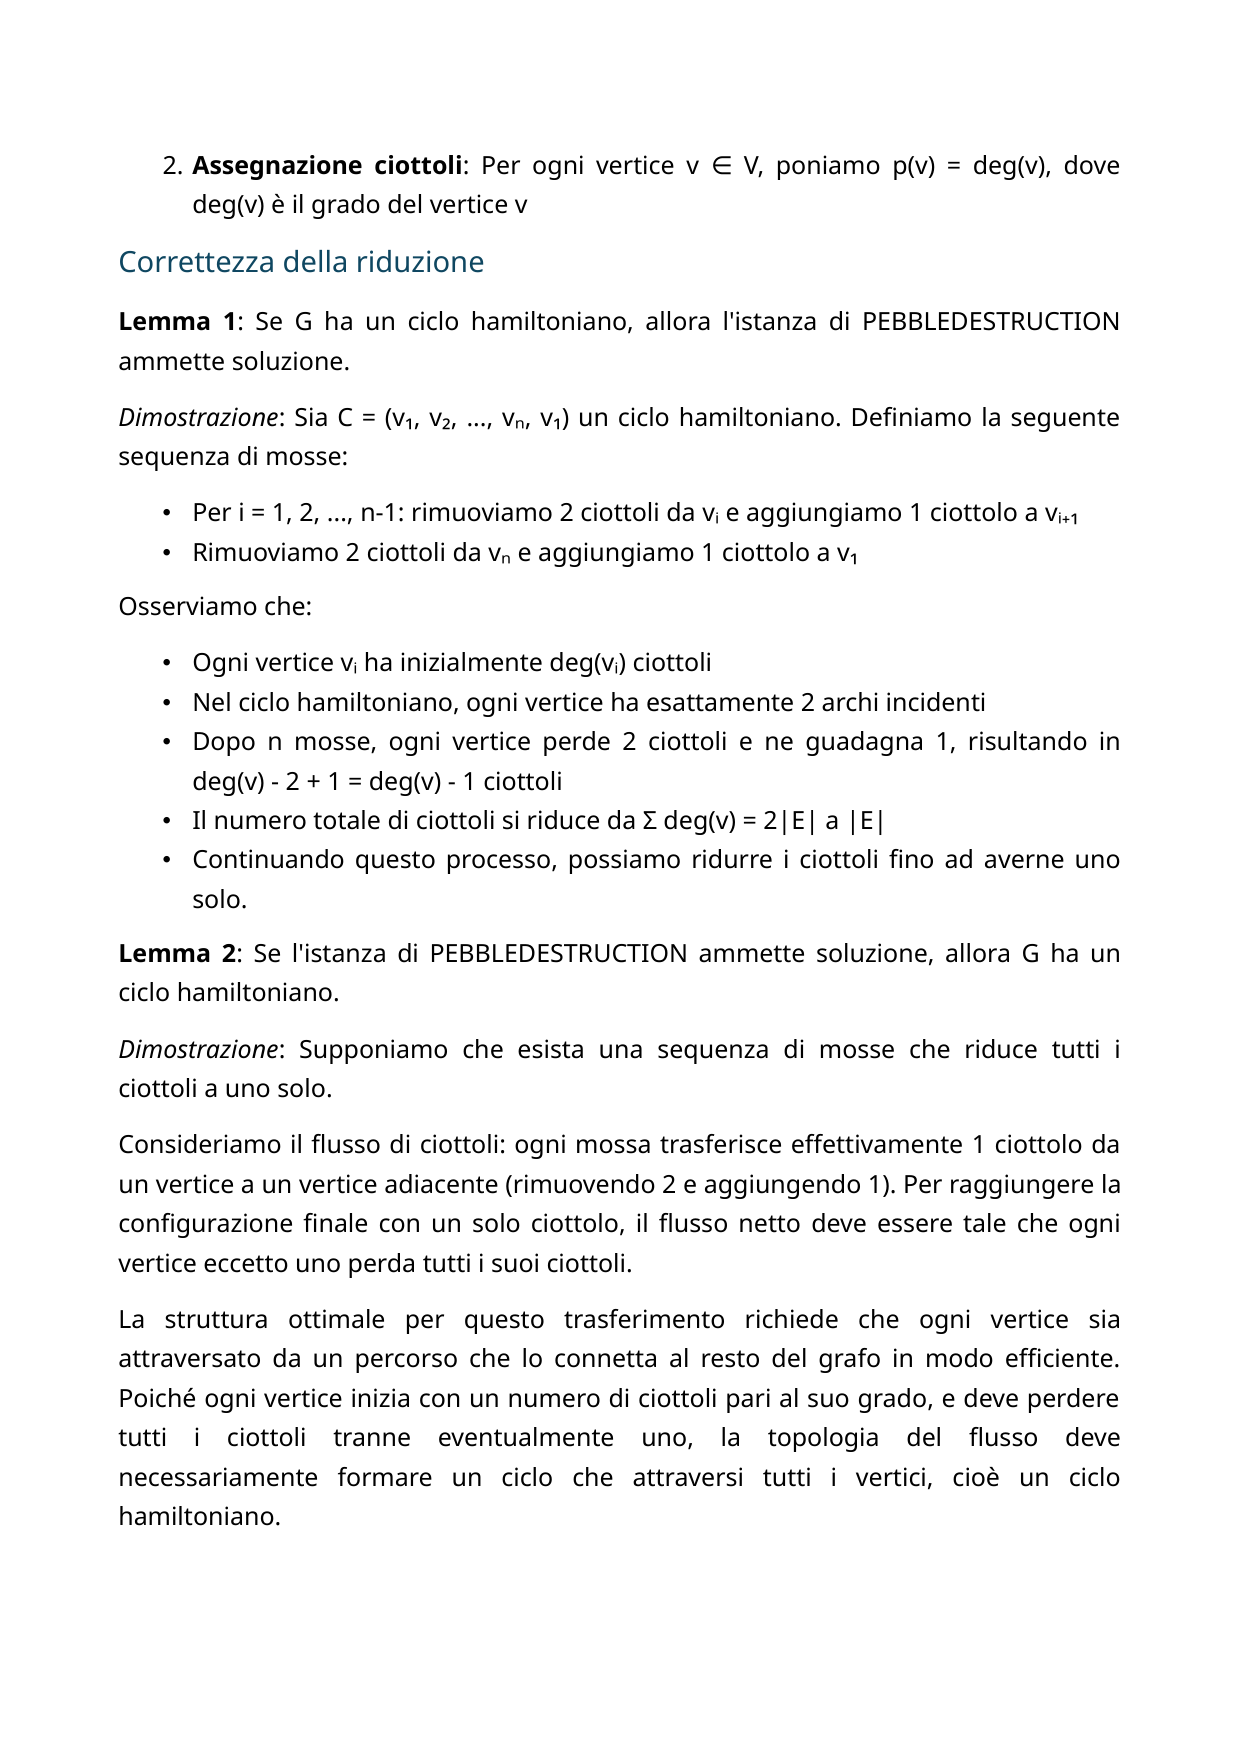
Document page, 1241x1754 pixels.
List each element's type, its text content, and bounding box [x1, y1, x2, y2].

text La struttura ottimale per questo trasferimento richiede che ogni vertice sia attraversato da un percorso che lo connetta al resto del grafo in modo efficiente. Poiché ogni vertice inizia con un numero di ciottoli pari al suo grado, e deve perdere tutti i ciottoli tranne eventualmente uno, la topologia del flusso deve necessariamente formare un ciclo che attraversi tutti i vertici, cioè un ciclo hamiltoniano. [118, 1301, 1122, 1533]
text Dimostrazione: Sia C = (v₁, v₂, ..., vₙ, v₁) un ciclo hamiltoniano. Definiamo la seguente sequenza di mosse: [118, 399, 1122, 473]
list Il numero totale di ciottoli si riduce da Σ deg(v) = 2|E| a |E| [162, 803, 1122, 837]
text Osserviamo che: [118, 588, 1122, 623]
text Lemma 1: Se G ha un ciclo hamiltoniano, allora l'istanza di PEBBLEDESTRUCTION ammette soluzione. [118, 304, 1122, 377]
list Rimuoviamo 2 ciottoli da vₙ e aggiungiamo 1 ciottolo a v₁ [162, 534, 1122, 568]
subtitle Correttezza della riduzione [118, 241, 1122, 281]
text Consideriamo il flusso di ciottoli: ogni mossa trasferisce effettivamente 1 ciottolo da un vertice a un vertice adiacente (rimuovendo 2 e aggiungendo 1). Per raggiungere la configurazione finale con un solo ciottolo, il flusso netto deve essere tale che ogni vertice eccetto uno perda tutti i suoi ciottoli. [118, 1127, 1122, 1279]
text Lemma 2: Se l'istanza di PEBBLEDESTRUCTION ammette soluzione, allora G ha un ciclo hamiltoniano. [118, 936, 1122, 1009]
text Dimostrazione: Supponiamo che esista una sequenza di mosse che riduce tutti i ciottoli a uno solo. [118, 1031, 1122, 1105]
list Dopo n mosse, ogni vertice perde 2 ciottoli e ne guadagna 1, risultando in deg(v) - 2 + 1 = deg(v) - 1 ciottoli [162, 724, 1122, 797]
list Nel ciclo hamiltoniano, ogni vertice ha esattamente 2 archi incidenti [162, 684, 1122, 718]
list Ogni vertice vᵢ ha inizialmente deg(vᵢ) ciottoli [162, 645, 1122, 679]
list Continuando questo processo, possiamo ridurre i ciottoli fino ad averne uno solo. [162, 842, 1122, 916]
list Per i = 1, 2, ..., n-1: rimuoviamo 2 ciottoli da vᵢ e aggiungiamo 1 ciottolo a vᵢ₊₁ [162, 495, 1122, 529]
list Assegnazione ciottoli: Per ogni vertice v ∈ V, poniamo p(v) = deg(v), dove deg(v) è il grado del vertice v [162, 148, 1122, 221]
